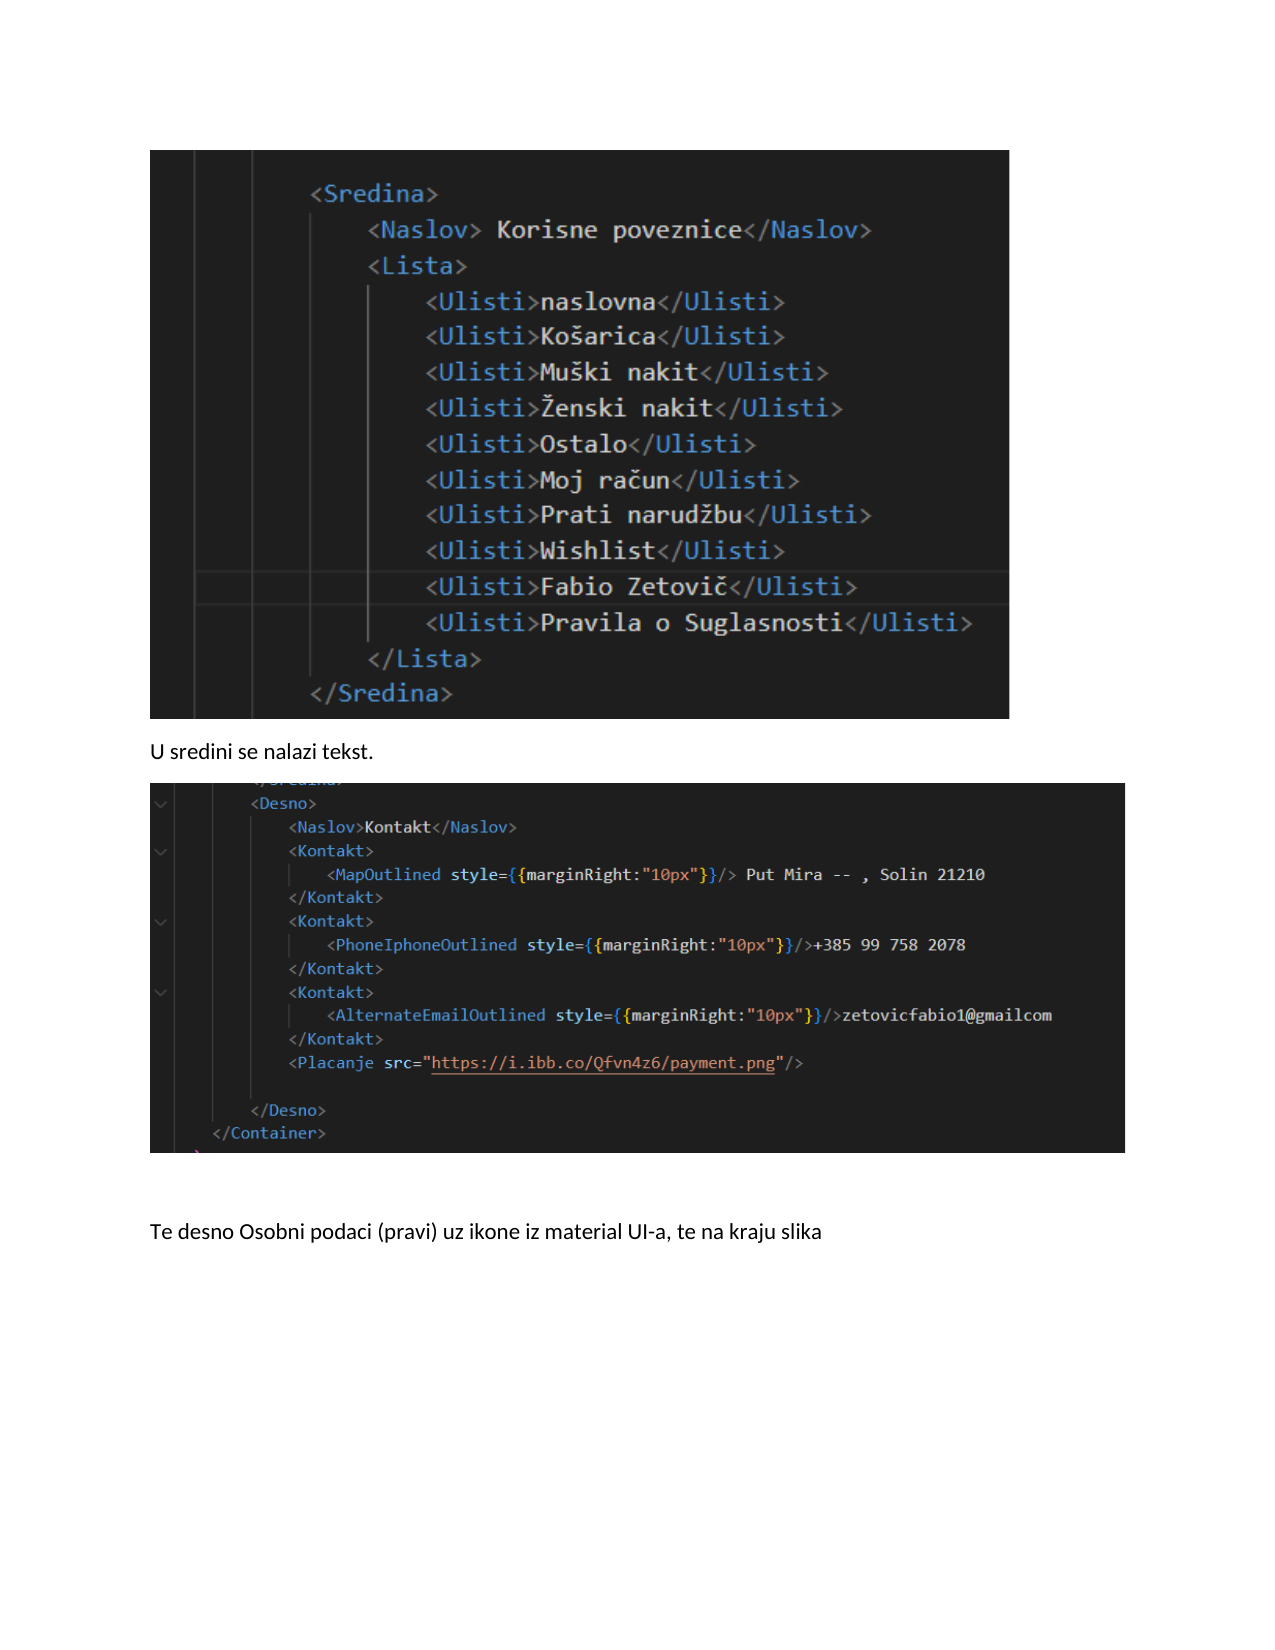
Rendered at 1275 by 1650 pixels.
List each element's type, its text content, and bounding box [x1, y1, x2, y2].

text Te desno Osobni podaci (pravi) uz ikone iz material UI-a, te na kraju slika [150, 1217, 1125, 1246]
text U sredini se nalazi tekst. [150, 737, 1125, 765]
